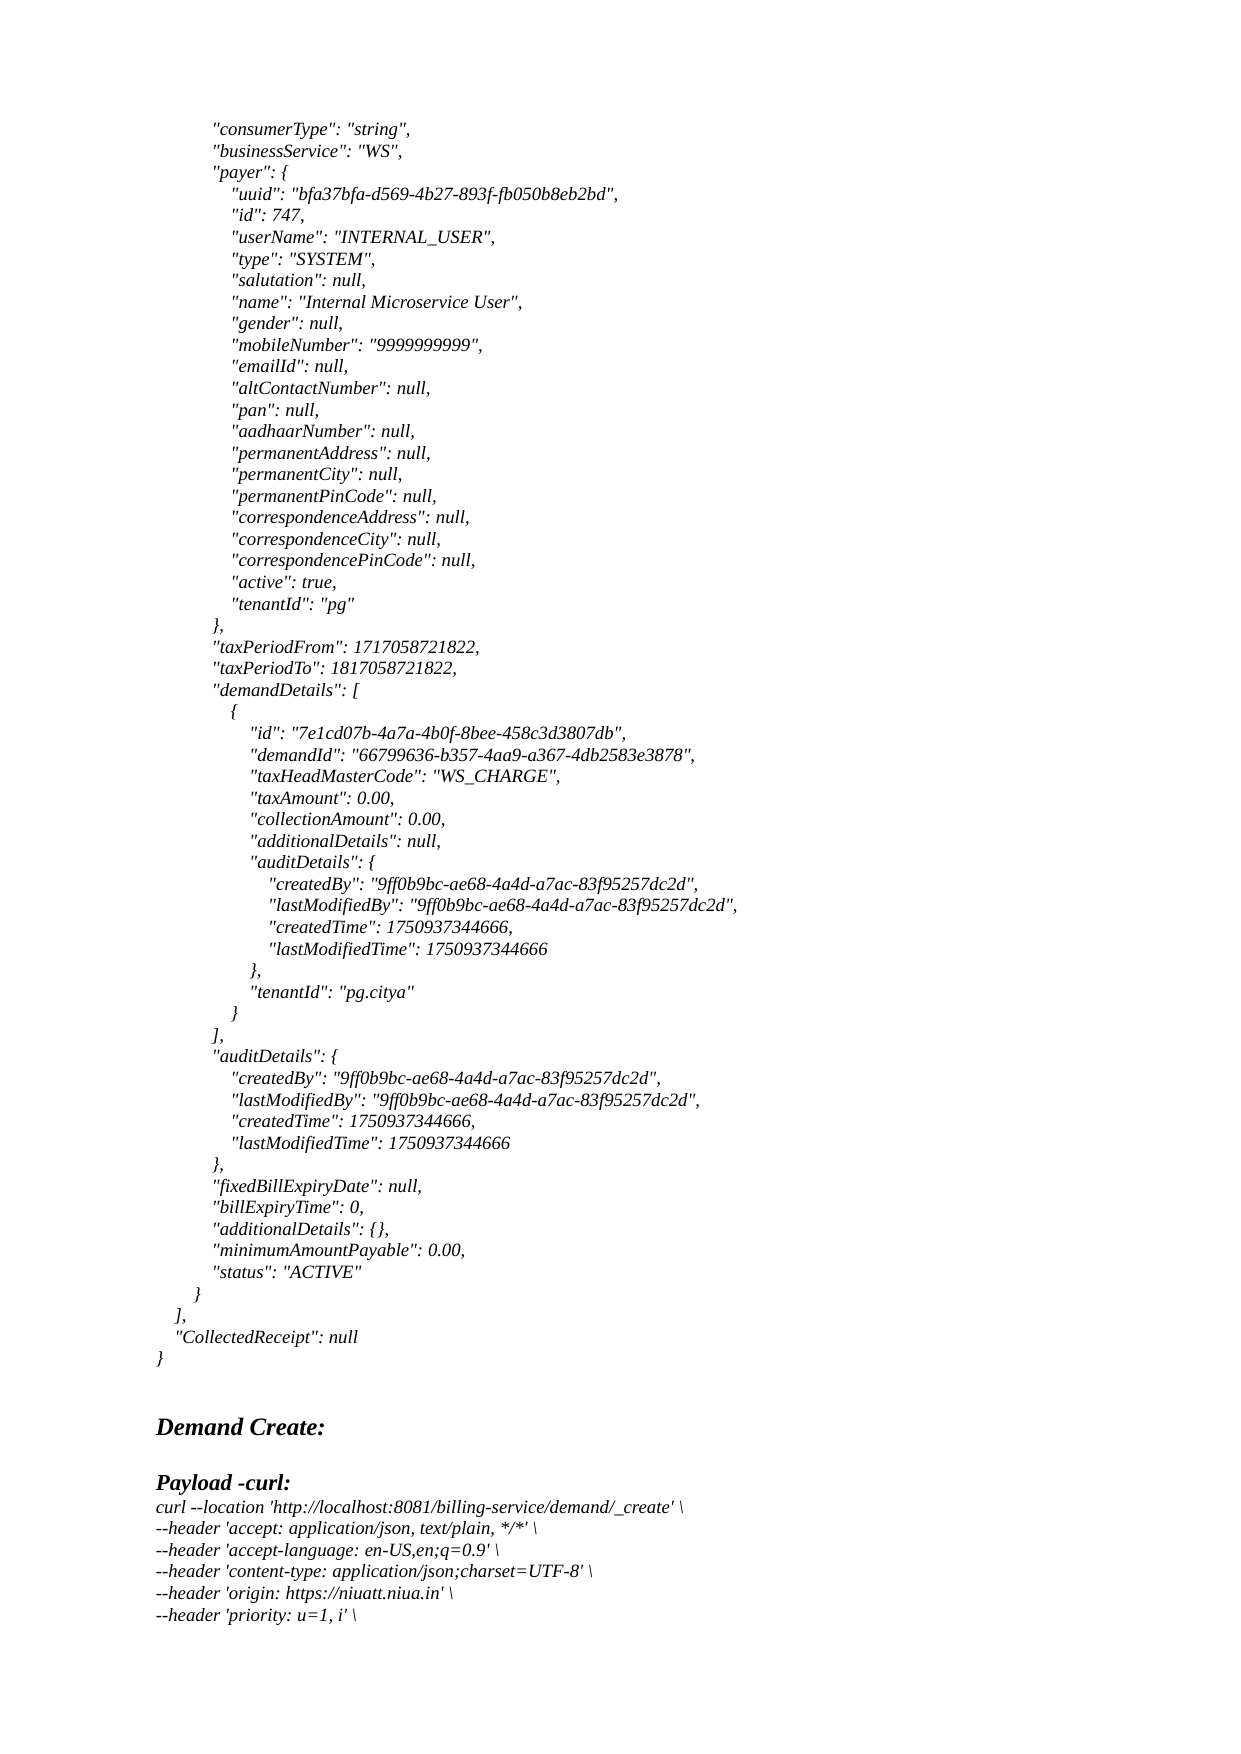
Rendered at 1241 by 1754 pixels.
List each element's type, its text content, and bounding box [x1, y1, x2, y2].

text "billExpiryTime": 0, [156, 1196, 1122, 1218]
text --header 'content-type: application/json;charset=UTF-8' \ [156, 1560, 1122, 1582]
text "permanentCity": null, [156, 463, 1122, 485]
text "pan": null, [156, 398, 1122, 420]
text "emailId": null, [156, 355, 1122, 377]
text --header 'priority: u=1, i' \ [156, 1603, 1122, 1625]
text "lastModifiedTime": 1750937344666 [156, 1132, 1122, 1153]
text --header 'accept: application/json, text/plain, */*' \ [156, 1517, 1122, 1539]
text "businessService": "WS", [156, 140, 1122, 161]
text "altContactNumber": null, [156, 377, 1122, 398]
text Payload -curl: [156, 1469, 1122, 1496]
text "taxPeriodFrom": 1717058721822, [156, 636, 1122, 657]
text --header 'accept-language: en-US,en;q=0.9' \ [156, 1539, 1122, 1560]
text "id": 747, [156, 204, 1122, 226]
text "createdBy": "9ff0b9bc-ae68-4a4d-a7ac-83f95257dc2d", [156, 1067, 1122, 1088]
text "salutation": null, [156, 269, 1122, 291]
text "auditDetails": { [156, 851, 1122, 873]
text "userName": "INTERNAL_USER", [156, 226, 1122, 247]
text } [156, 1002, 1122, 1024]
text "taxPeriodTo": 1817058721822, [156, 657, 1122, 679]
text "name": "Internal Microservice User", [156, 291, 1122, 312]
text ], [156, 1304, 1122, 1326]
text "CollectedReceipt": null [156, 1326, 1122, 1347]
text curl --location 'http://localhost:8081/billing-service/demand/_create' \ [156, 1496, 1122, 1517]
text "consumerType": "string", [156, 118, 1122, 140]
text "createdTime": 1750937344666, [156, 1110, 1122, 1132]
text "correspondenceAddress": null, [156, 506, 1122, 528]
text "additionalDetails": null, [156, 830, 1122, 851]
text "id": "7e1cd07b-4a7a-4b0f-8bee-458c3d3807db", [156, 722, 1122, 743]
text }, [156, 959, 1122, 981]
text Demand Create: [156, 1412, 1122, 1441]
text "collectionAmount": 0.00, [156, 808, 1122, 830]
text "lastModifiedBy": "9ff0b9bc-ae68-4a4d-a7ac-83f95257dc2d", [156, 1088, 1122, 1110]
text --header 'origin: https://niuatt.niua.in' \ [156, 1582, 1122, 1603]
text ], [156, 1024, 1122, 1045]
text "permanentAddress": null, [156, 442, 1122, 463]
text "tenantId": "pg.citya" [156, 981, 1122, 1002]
text "lastModifiedBy": "9ff0b9bc-ae68-4a4d-a7ac-83f95257dc2d", [156, 894, 1122, 916]
text "type": "SYSTEM", [156, 247, 1122, 269]
text } [156, 1347, 1122, 1369]
text "minimumAmountPayable": 0.00, [156, 1239, 1122, 1261]
text "lastModifiedTime": 1750937344666 [156, 937, 1122, 959]
text "fixedBillExpiryDate": null, [156, 1175, 1122, 1196]
text "taxHeadMasterCode": "WS_CHARGE", [156, 765, 1122, 787]
text "taxAmount": 0.00, [156, 787, 1122, 808]
text "demandDetails": [ [156, 679, 1122, 700]
text "createdBy": "9ff0b9bc-ae68-4a4d-a7ac-83f95257dc2d", [156, 873, 1122, 894]
text "uuid": "bfa37bfa-d569-4b27-893f-fb050b8eb2bd", [156, 183, 1122, 204]
text } [156, 1282, 1122, 1304]
text "payer": { [156, 161, 1122, 183]
text "tenantId": "pg" [156, 592, 1122, 614]
text "demandId": "66799636-b357-4aa9-a367-4db2583e3878", [156, 743, 1122, 765]
text }, [156, 614, 1122, 636]
text "createdTime": 1750937344666, [156, 916, 1122, 937]
text { [156, 700, 1122, 722]
text "additionalDetails": {}, [156, 1218, 1122, 1239]
text "permanentPinCode": null, [156, 485, 1122, 506]
text "correspondenceCity": null, [156, 528, 1122, 549]
text "gender": null, [156, 312, 1122, 334]
text "aadhaarNumber": null, [156, 420, 1122, 442]
text "status": "ACTIVE" [156, 1261, 1122, 1282]
text "correspondencePinCode": null, [156, 549, 1122, 571]
text "active": true, [156, 571, 1122, 592]
text "mobileNumber": "9999999999", [156, 334, 1122, 355]
text "auditDetails": { [156, 1045, 1122, 1067]
text }, [156, 1153, 1122, 1175]
